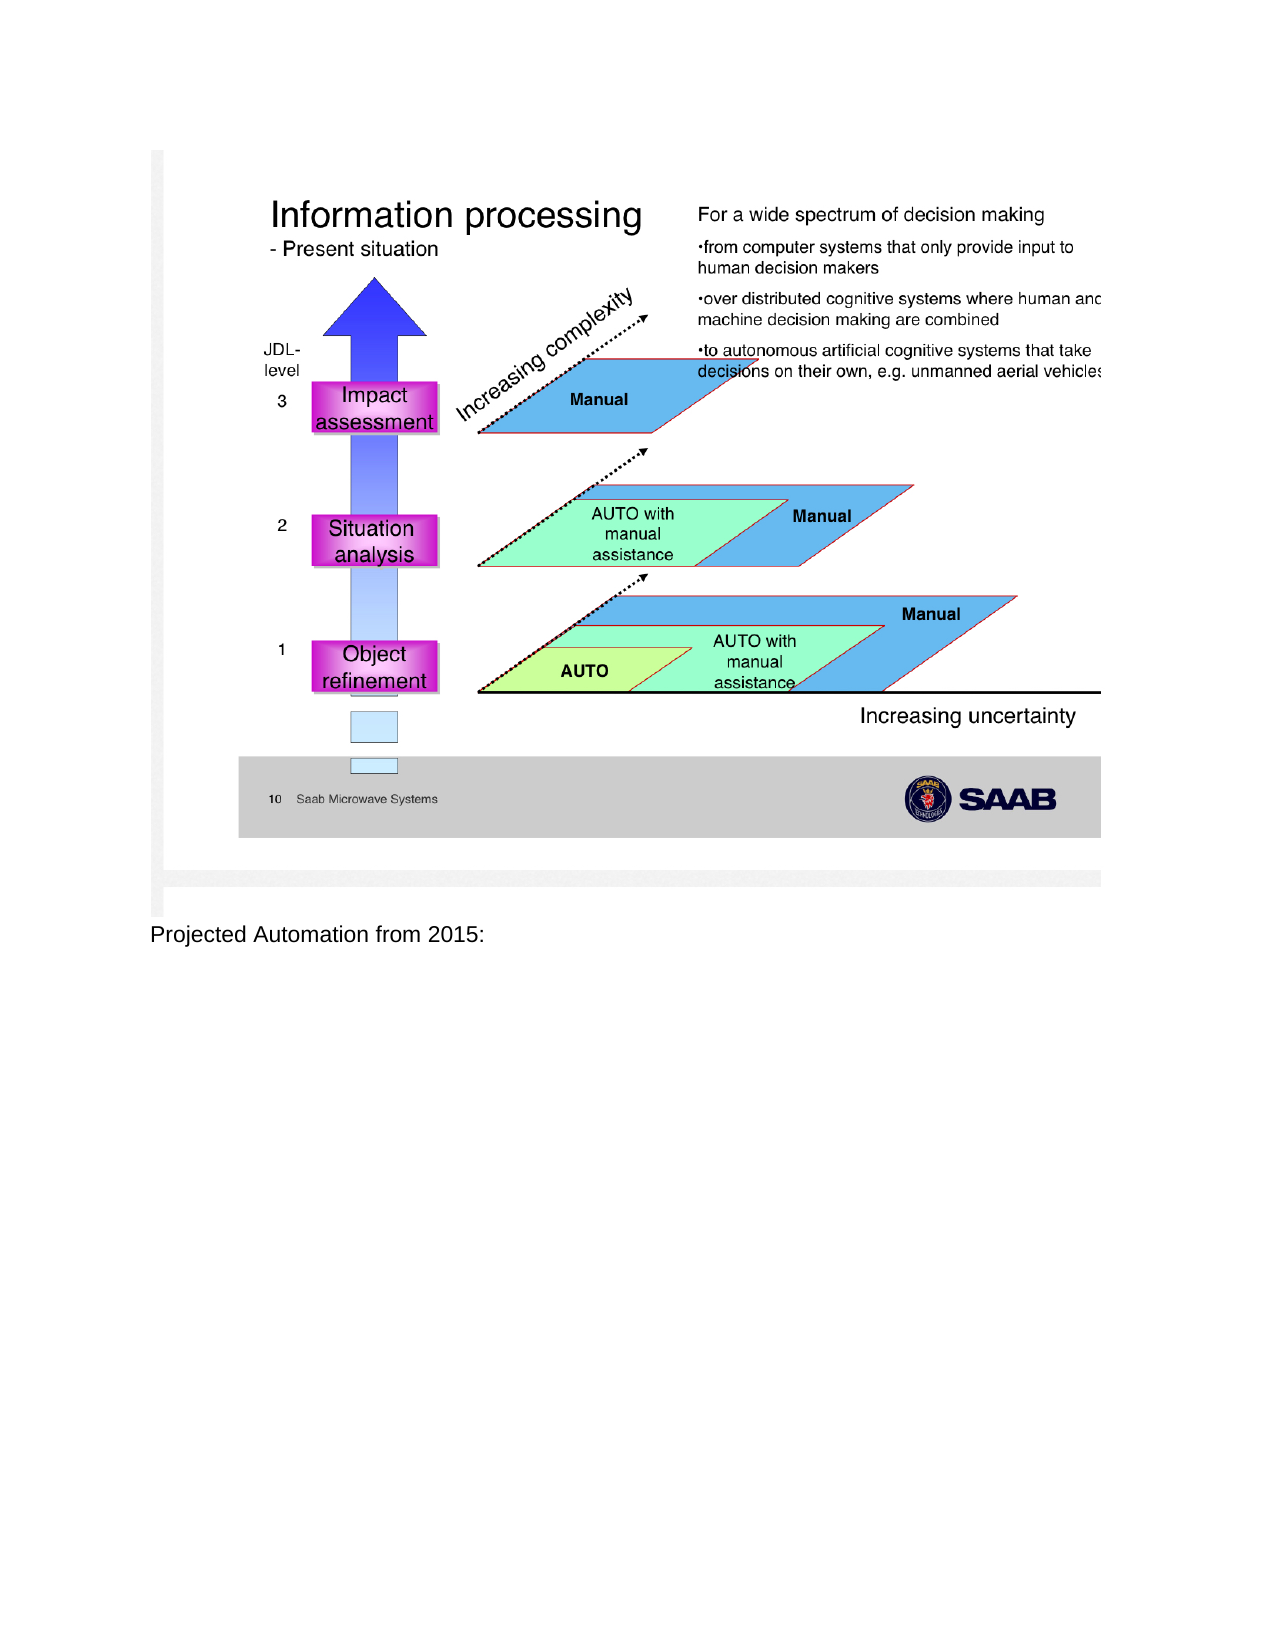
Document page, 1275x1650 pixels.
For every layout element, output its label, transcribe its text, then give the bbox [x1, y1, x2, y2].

text Projected Automation from 2015: [150, 921, 1125, 947]
picture [150, 150, 1125, 917]
